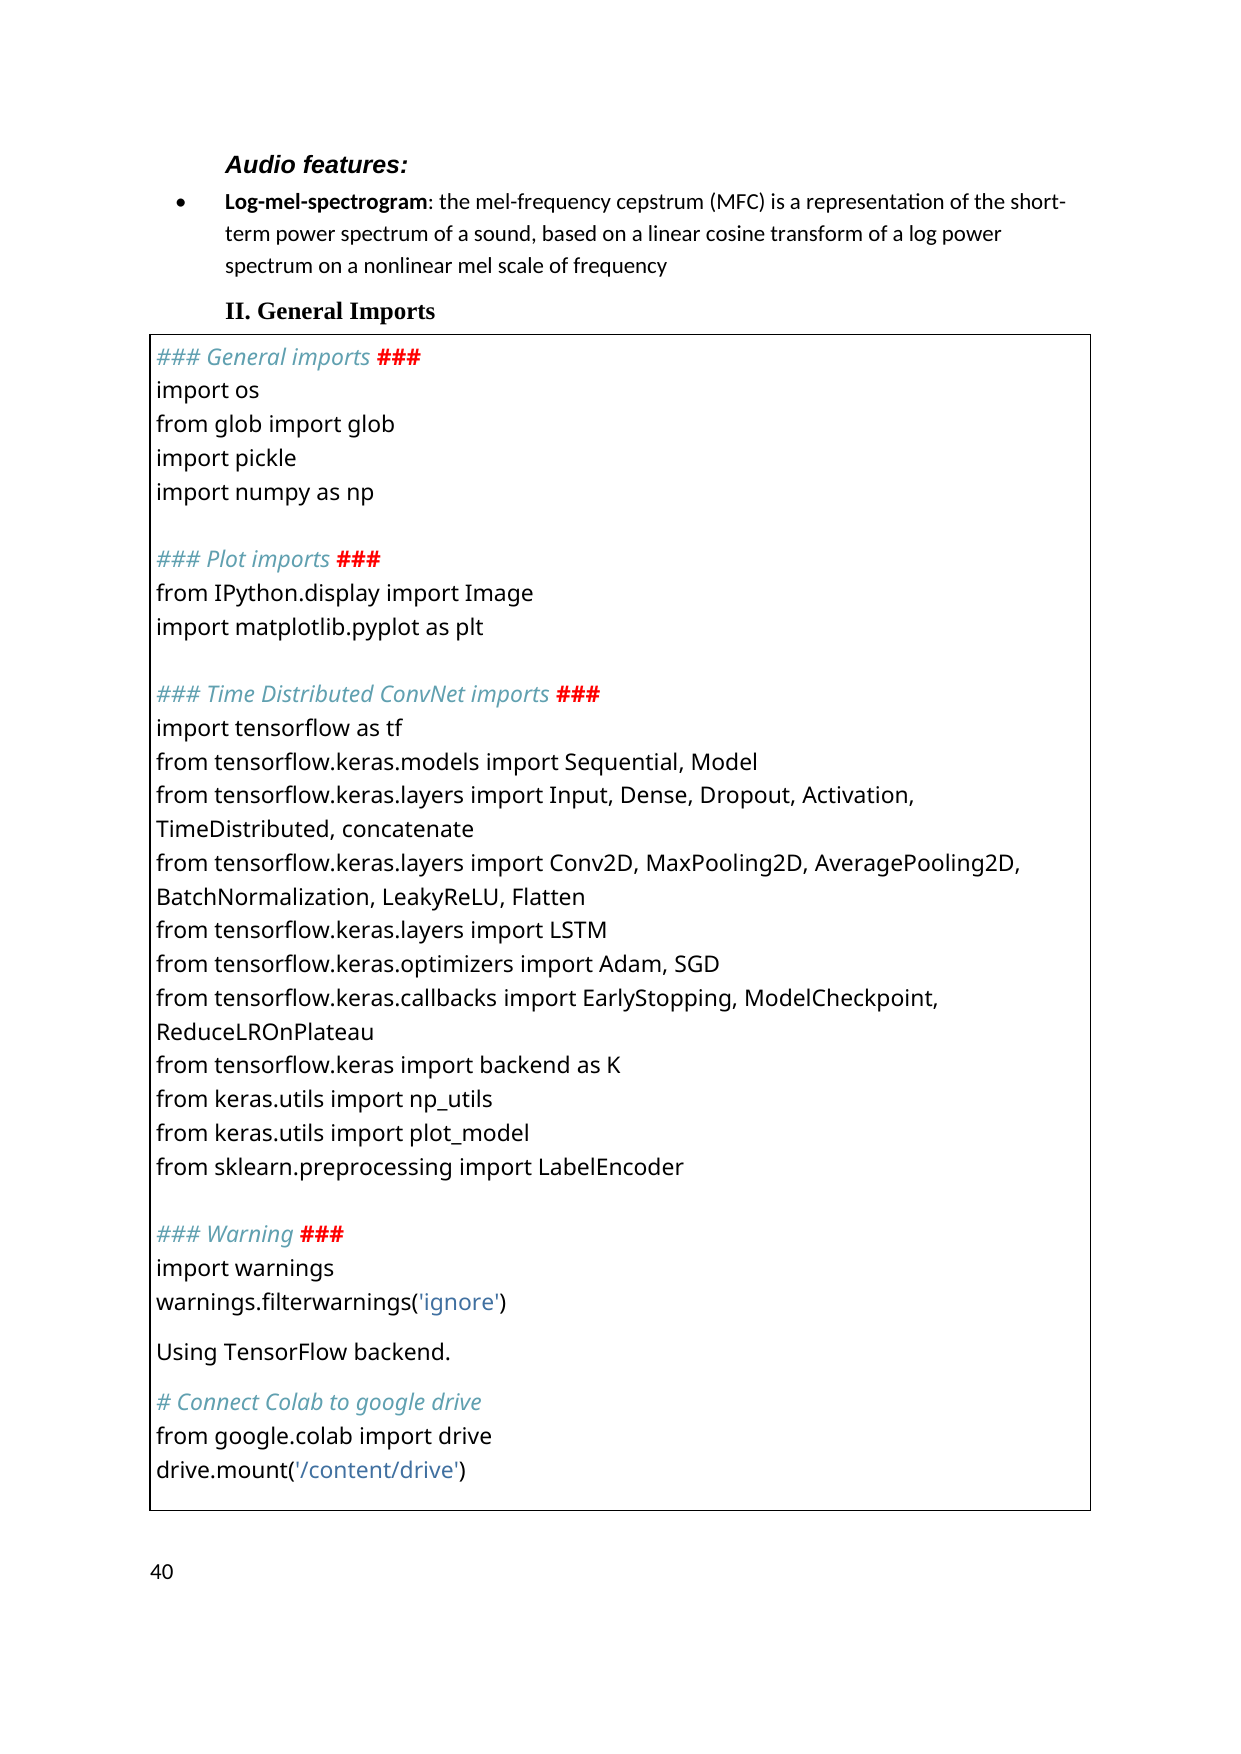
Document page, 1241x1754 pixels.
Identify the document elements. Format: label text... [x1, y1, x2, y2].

subtitle II. General Imports [150, 296, 1090, 325]
subtitle Audio features: [150, 150, 1090, 179]
list Log-mel-spectrogram: the mel-frequency cepstrum (MFC) is a representation of the short-term power spectrum of a sound, based on a linear cosine transform of a log power spectrum on a nonlinear mel scale of frequency [175, 187, 1090, 280]
table_header ### General imports ### import os from glob import glob import pickle import numpy as np ### Plot imports ### from IPython.display import Image import matplotlib.pyplot as plt ### Time Distributed ConvNet imports ### import tensorflow as tf from tensorflow.keras.models import Sequential, Model from tensorflow.keras.layers import Input, Dense, Dropout, Activation, TimeDistributed, concatenate from tensorflow.keras.layers import Conv2D, MaxPooling2D, AveragePooling2D, BatchNormalization, LeakyReLU, Flatten from tensorflow.keras.layers import LSTM from tensorflow.keras.optimizers import Adam, SGD from tensorflow.keras.callbacks import EarlyStopping, ModelCheckpoint, ReduceLROnPlateau from tensorflow.keras import backend as K from keras.utils import np_utils from keras.utils import plot_model from sklearn.preprocessing import LabelEncoder ### Warning ### import warnings warnings.filterwarnings('ignore') Using TensorFlow backend. # Connect Colab to google drive from google.colab import drive drive.mount('/content/drive') [151, 335, 1090, 1509]
